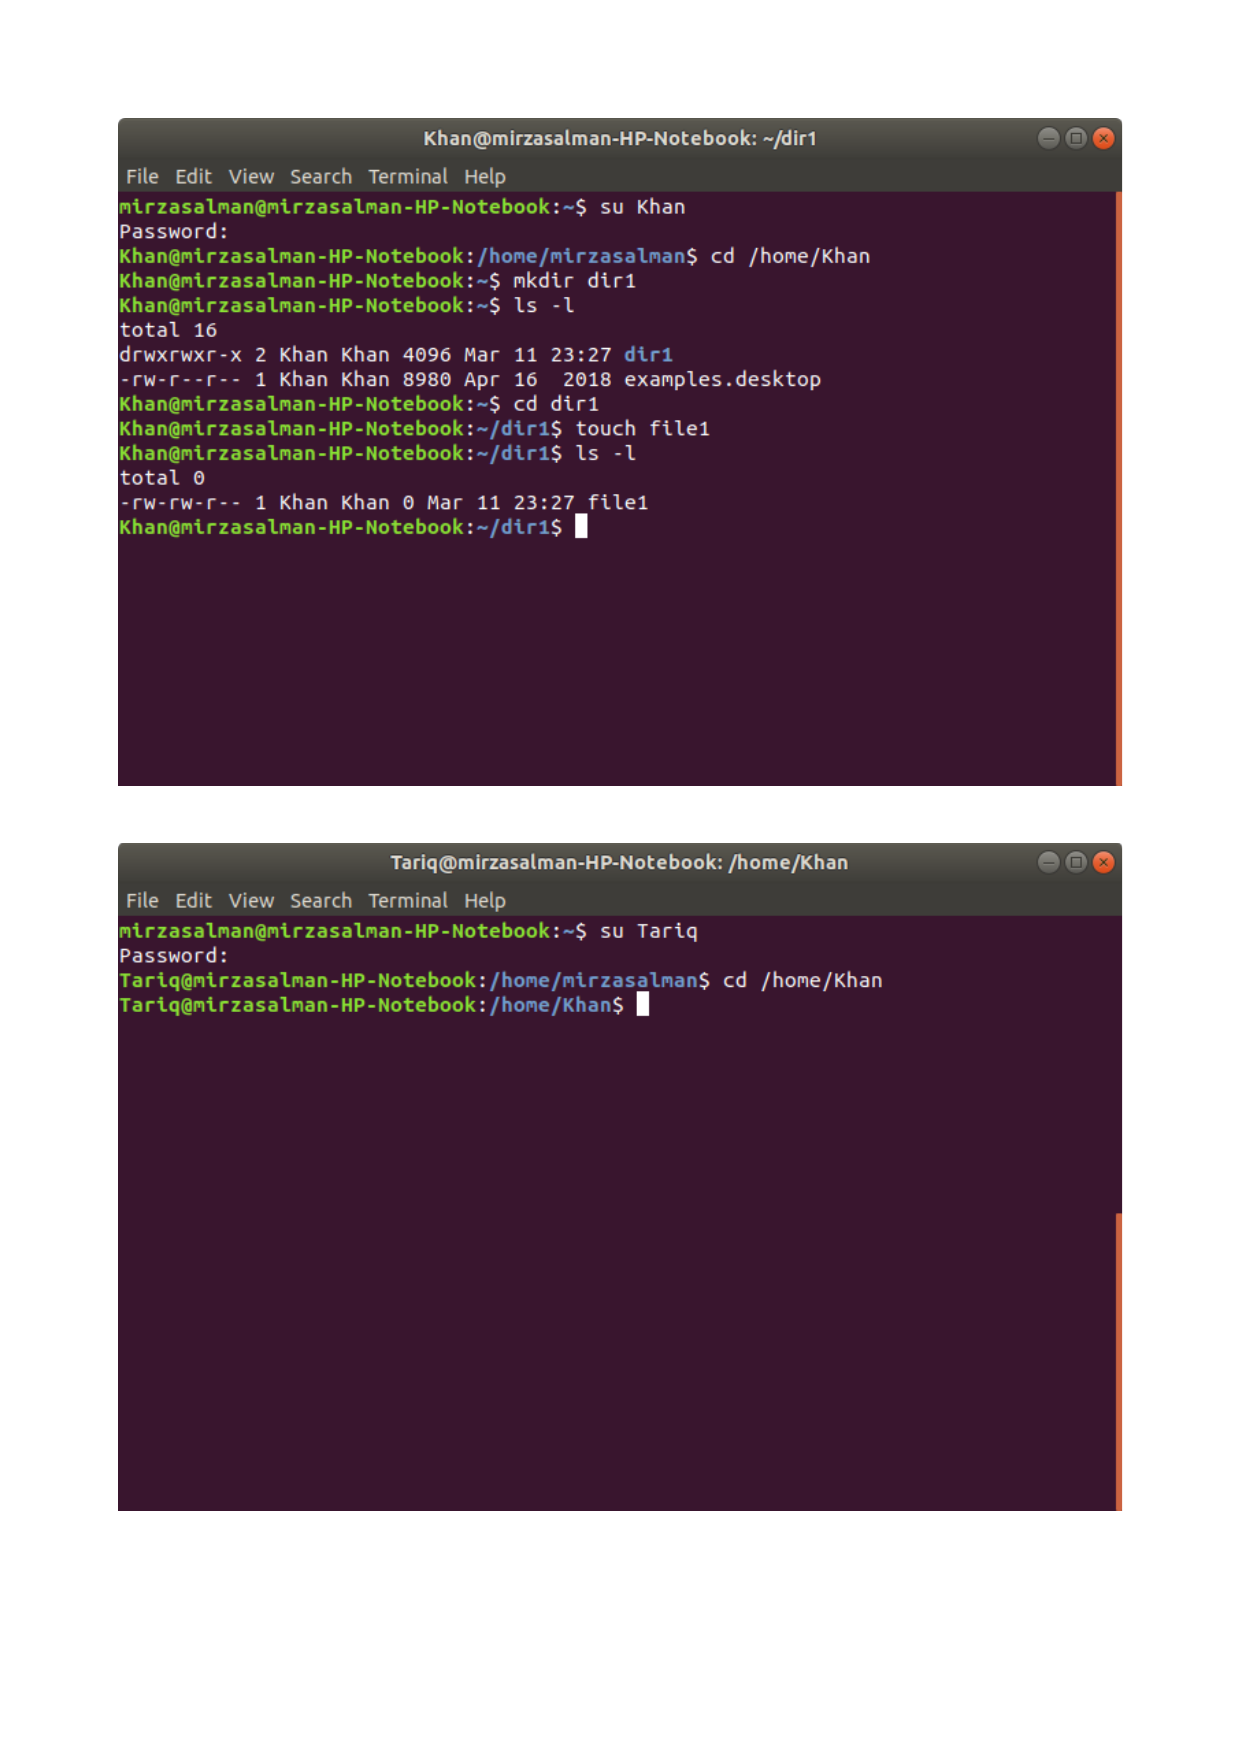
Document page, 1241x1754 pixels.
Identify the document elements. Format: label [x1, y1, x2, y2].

picture [118, 843, 1123, 1511]
picture [118, 118, 1123, 786]
